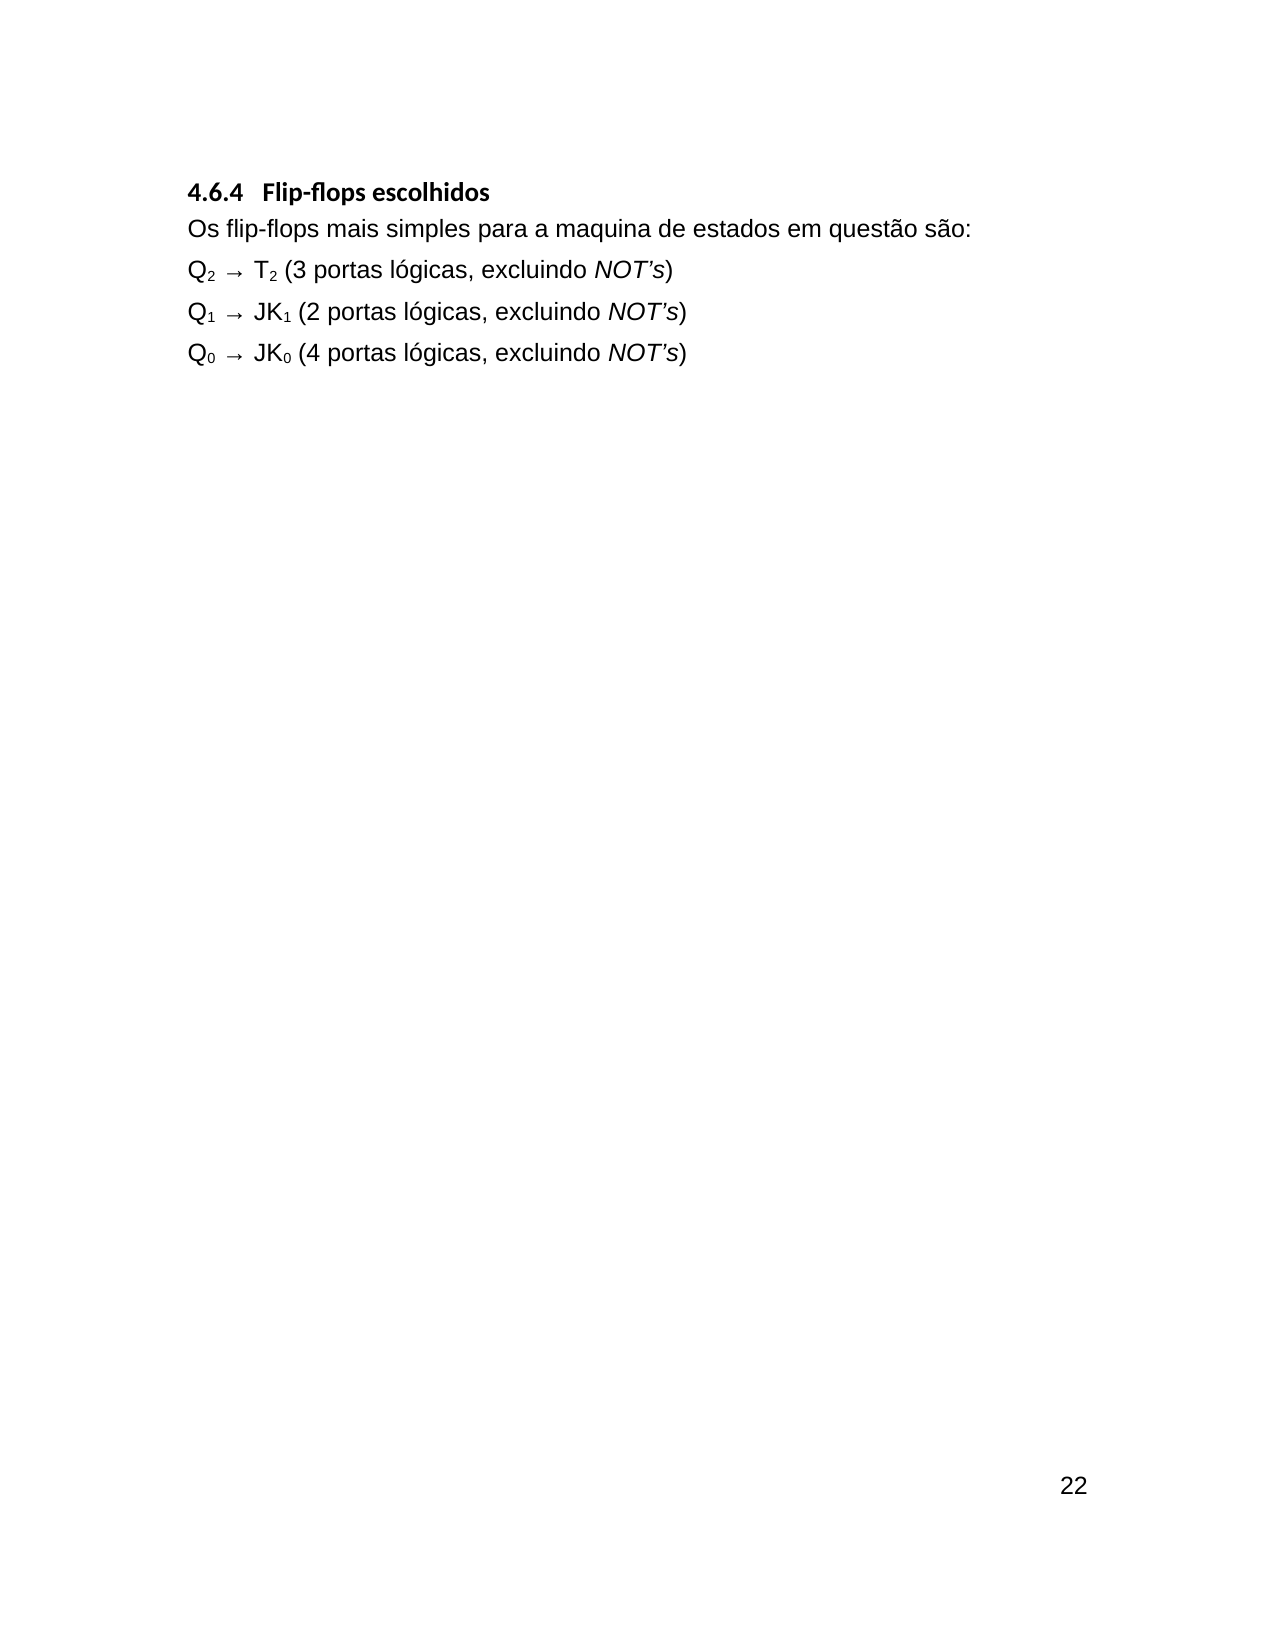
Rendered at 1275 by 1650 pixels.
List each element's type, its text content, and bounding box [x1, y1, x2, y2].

text Os flip-flops mais simples para a maquina de estados em questão são: [187, 214, 1087, 243]
text Q0 → JK0 (4 portas lógicas, excluindo NOT’s) [187, 338, 1087, 367]
text Q1 → JK1 (2 portas lógicas, excluindo NOT’s) [187, 297, 1087, 326]
text Q2 → T2 (3 portas lógicas, excluindo NOT’s) [187, 256, 1087, 284]
subtitle Flip-flops escolhidos [187, 175, 1087, 208]
